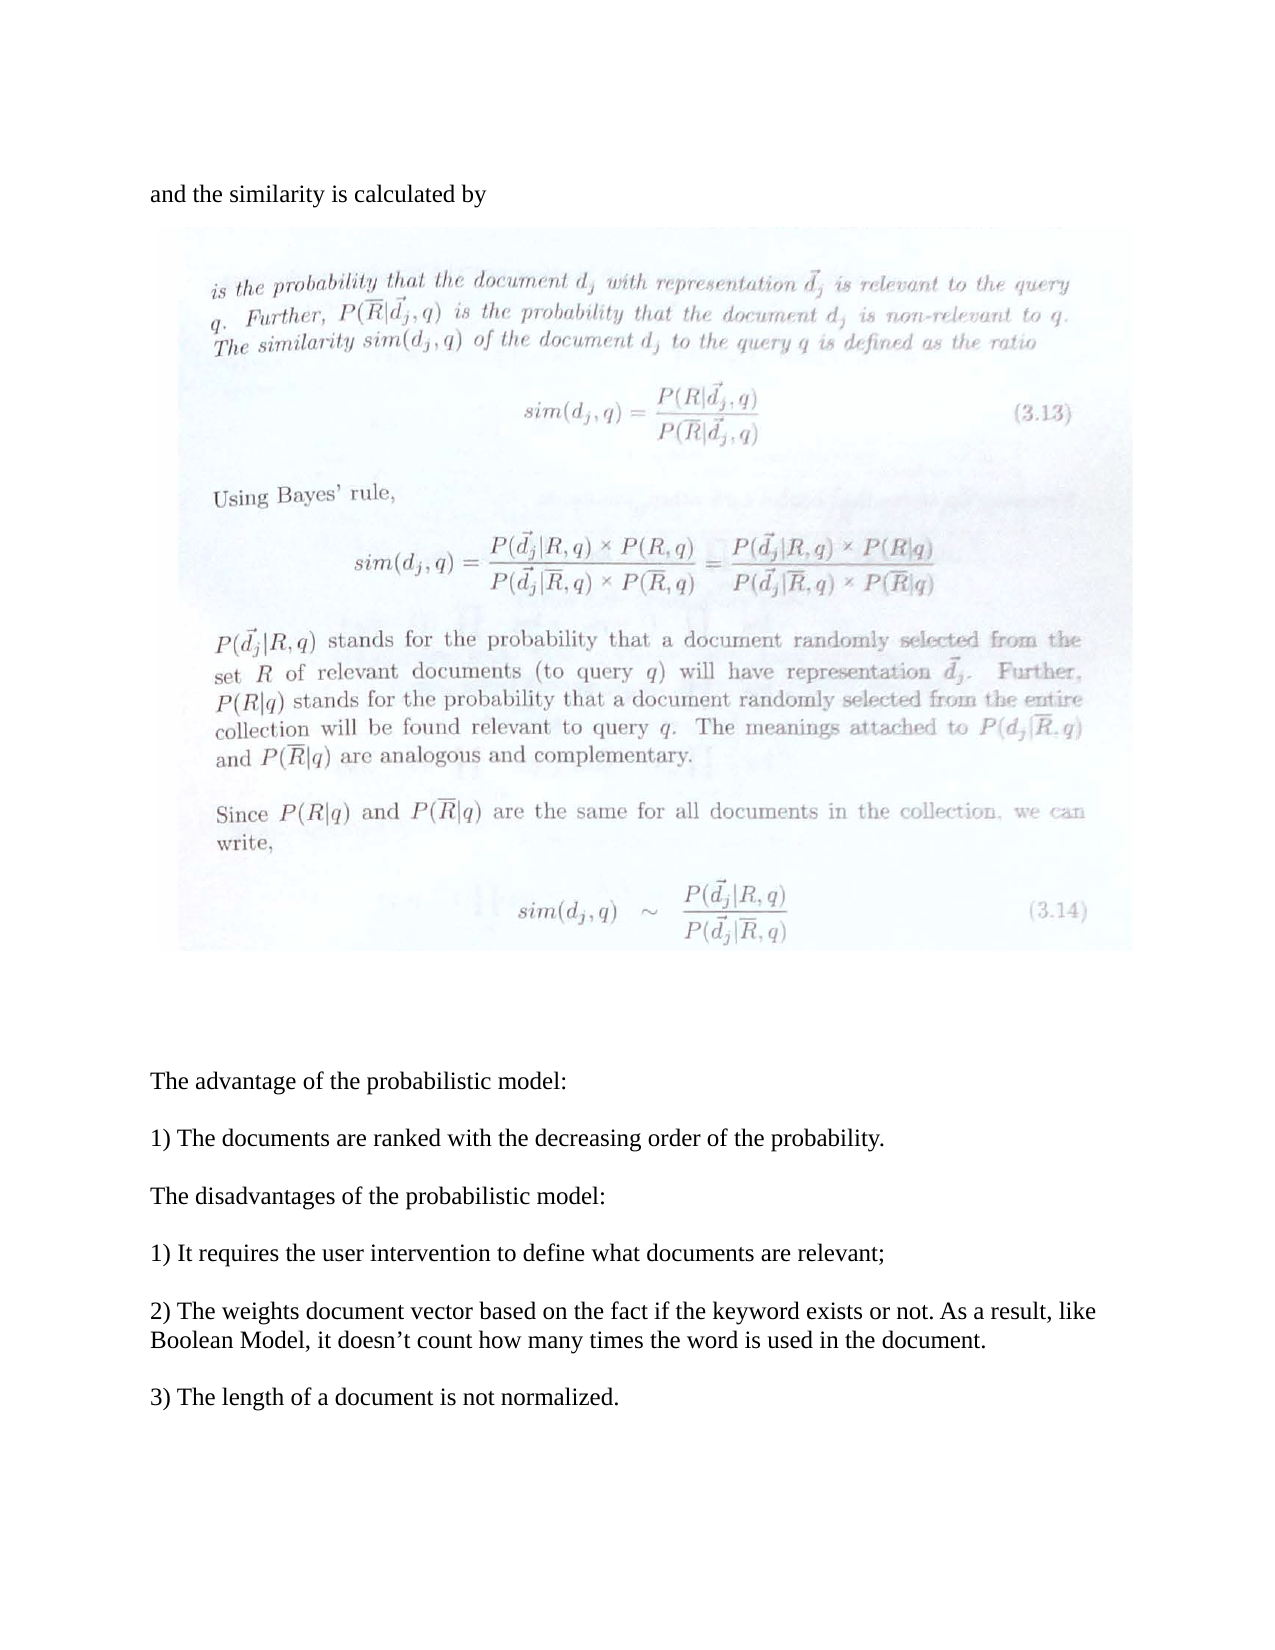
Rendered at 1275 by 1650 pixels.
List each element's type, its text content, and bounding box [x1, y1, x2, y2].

text 1) It requires the user intervention to define what documents are relevant; [150, 1238, 1125, 1267]
text The disadvantages of the probabilistic model: [150, 1181, 1125, 1210]
text and the similarity is calculated by [150, 179, 1125, 207]
text 3) The length of a document is not normalized. [150, 1382, 1125, 1411]
text The advantage of the probabilistic model: [150, 1066, 1125, 1095]
picture [157, 227, 1133, 951]
text 1) The documents are ranked with the decreasing order of the probability. [150, 1123, 1125, 1152]
text 2) The weights document vector based on the fact if the keyword exists or not. As a result, like Boolean Model, it doesn’t count how many times the word is used in the document. [150, 1296, 1125, 1353]
